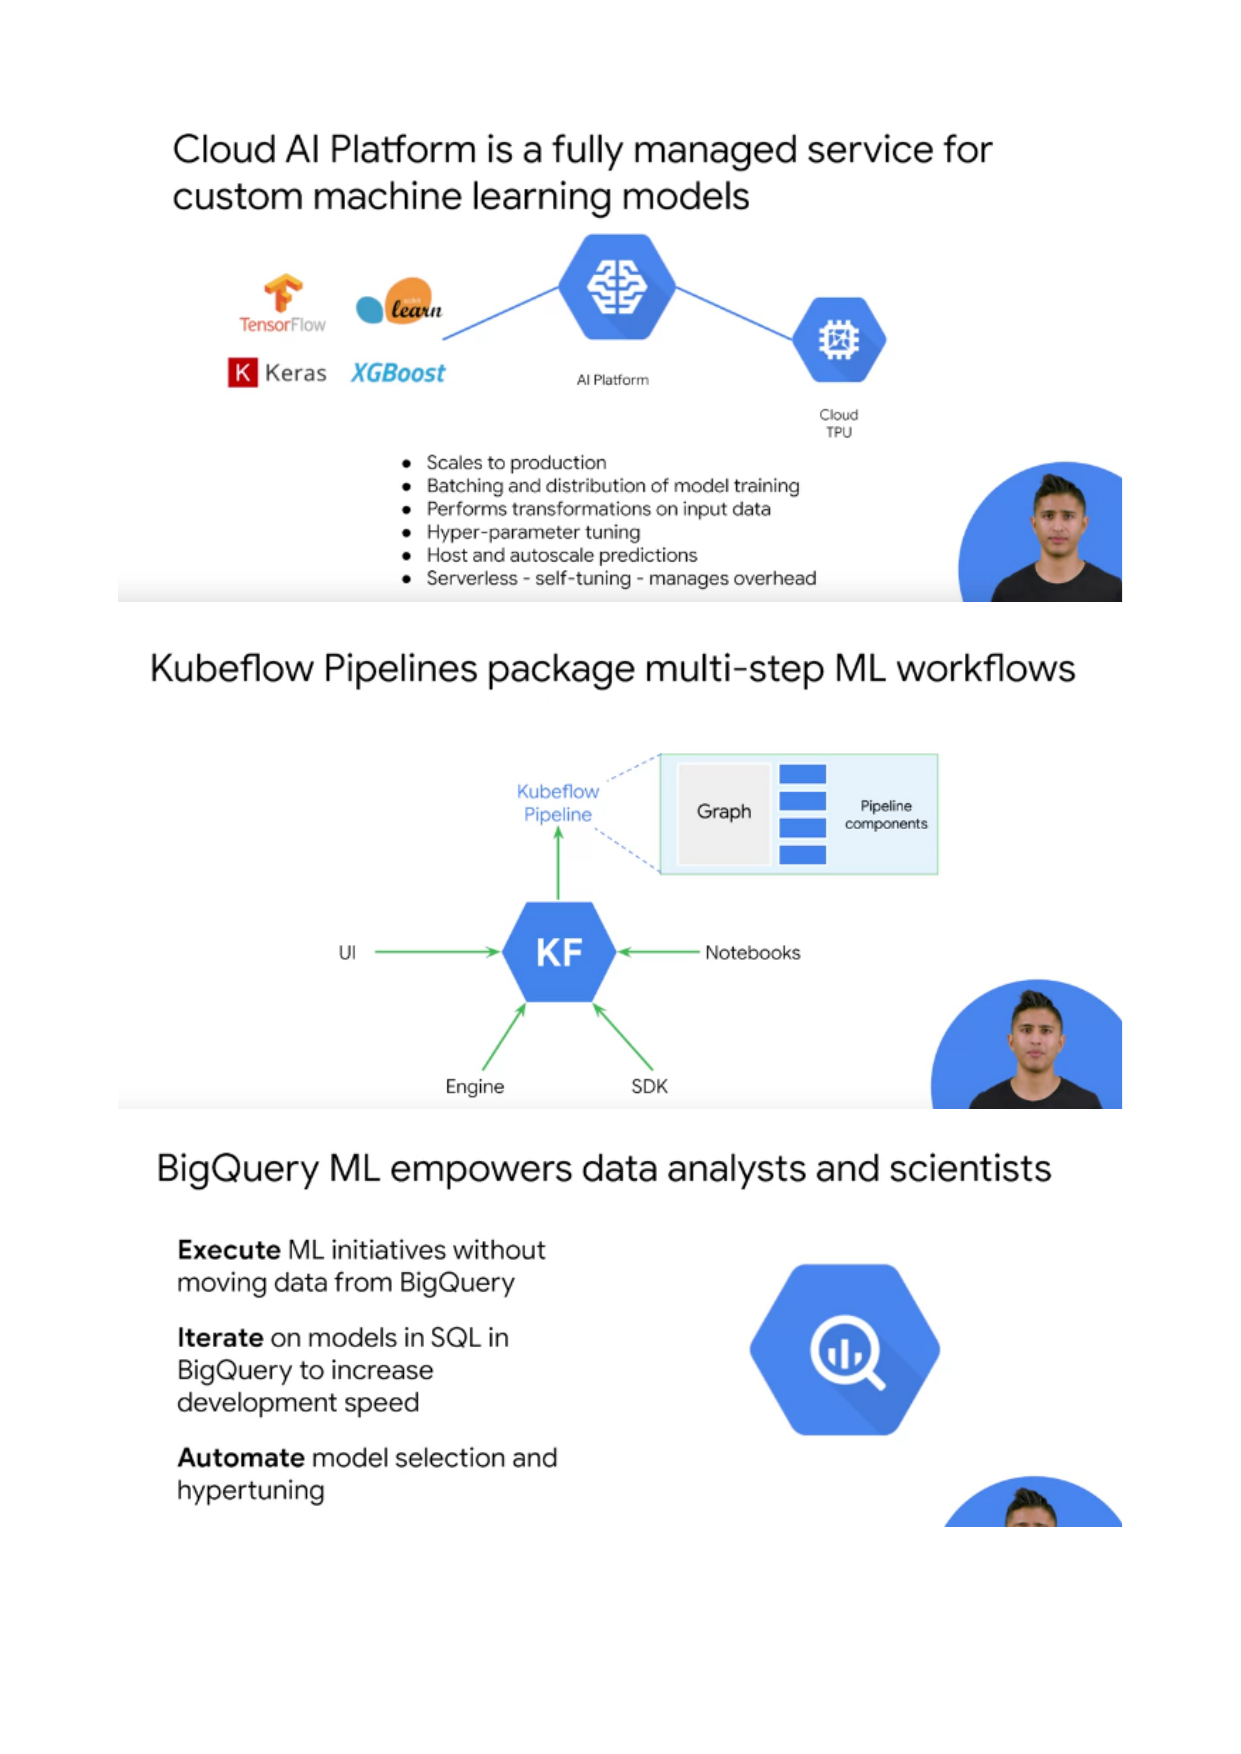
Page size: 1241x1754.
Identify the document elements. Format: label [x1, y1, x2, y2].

picture [118, 630, 1123, 1109]
picture [118, 118, 1123, 602]
picture [118, 1136, 1123, 1527]
